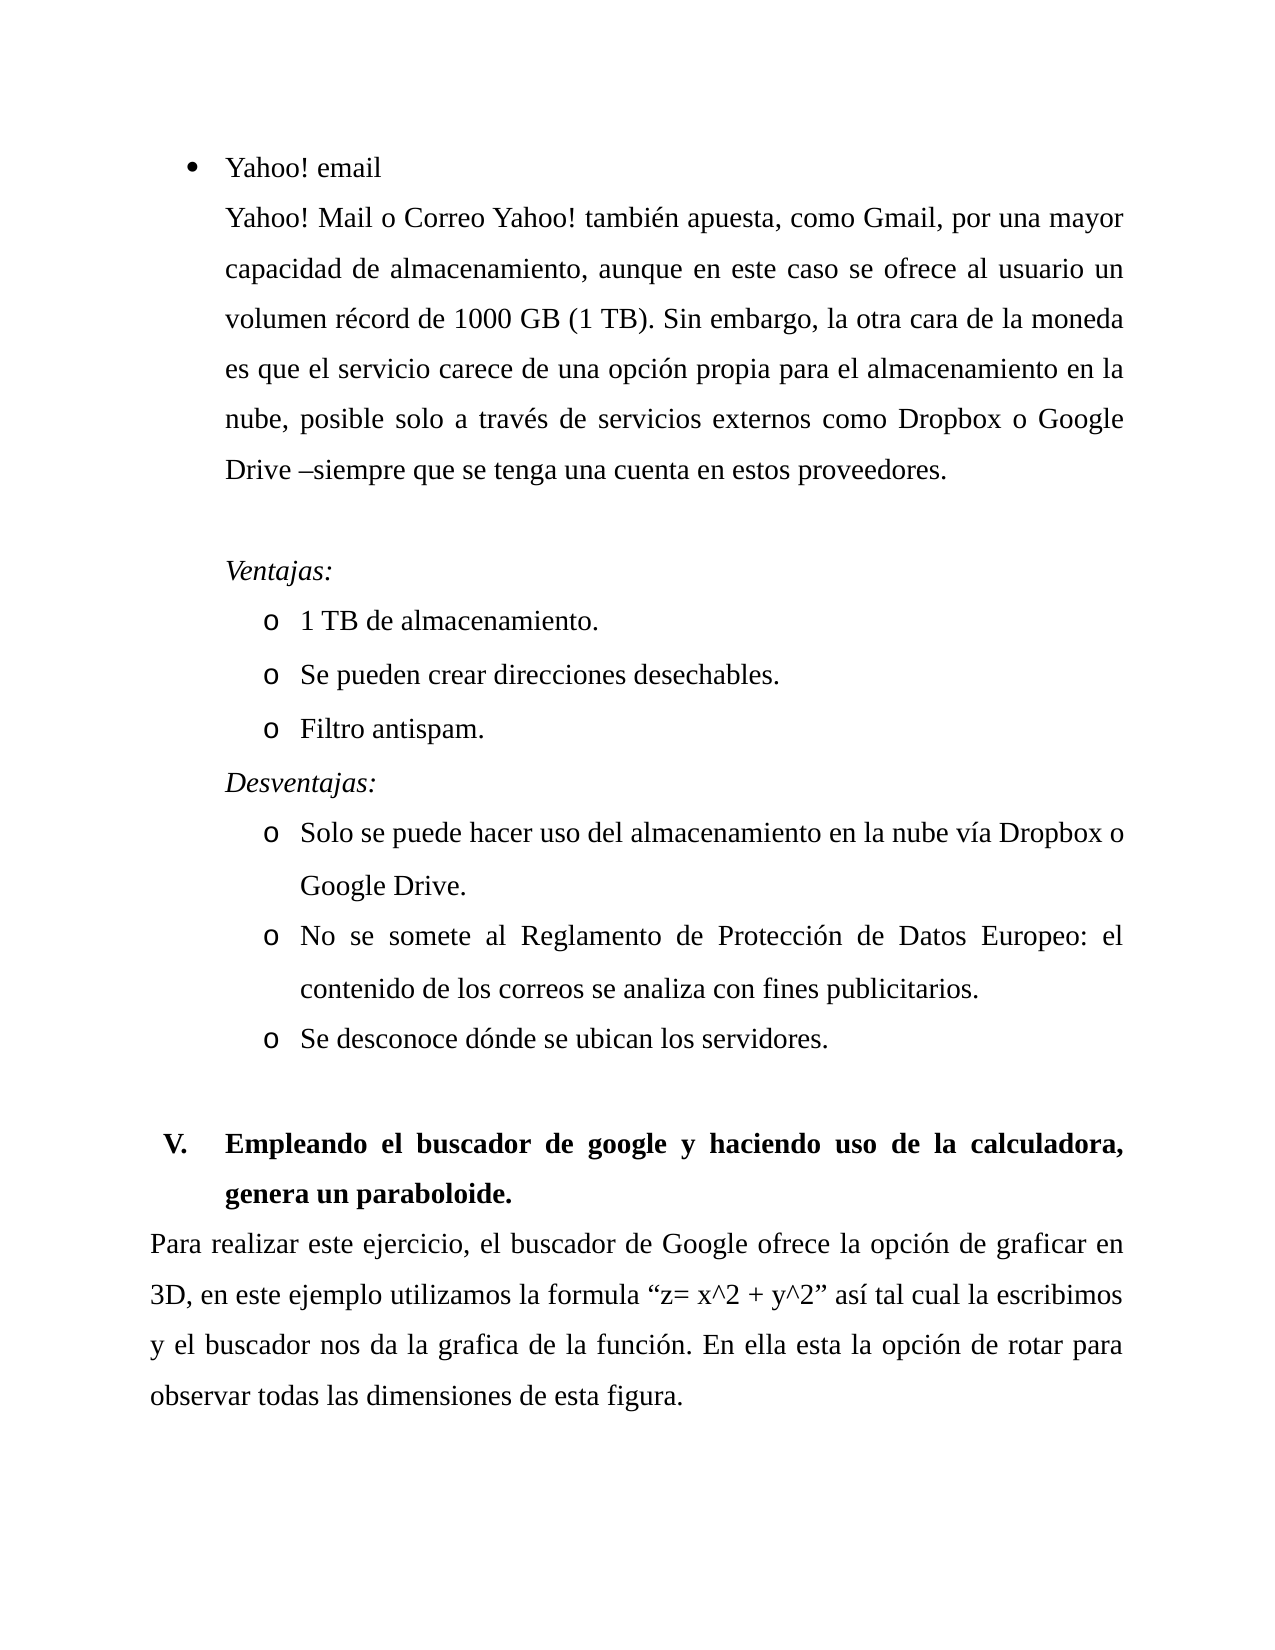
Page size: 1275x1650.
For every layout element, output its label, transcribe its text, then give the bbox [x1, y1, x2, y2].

list Se desconoce dónde se ubican los servidores. [262, 1022, 1125, 1058]
list Filtro antispam. [262, 711, 1125, 747]
list 1 TB de almacenamiento. [262, 603, 1125, 639]
list Se pueden crear direcciones desechables. [262, 657, 1125, 693]
list Yahoo! Mail o Correo Yahoo! también apuesta, como Gmail, por una mayor capacidad de almacenamiento, aunque en este caso se ofrece al usuario un volumen récord de 1000 GB (1 TB). Sin embargo, la otra cara de la moneda es que el servicio carece de una opción propia para el almacenamiento en la nube, posible solo a través de servicios externos como Dropbox o Google Drive –siempre que se tenga una cuenta en estos proveedores. [225, 200, 1125, 486]
list Desventajas: [225, 765, 1125, 799]
list Solo se puede hacer uso del almacenamiento en la nube vía Dropbox o Google Drive. [262, 815, 1125, 902]
list No se somete al Reglamento de Protección de Datos Europeo: el contenido de los correos se analiza con fines publicitarios. [262, 918, 1125, 1005]
list Empleando el buscador de google y haciendo uso de la calculadora, genera un paraboloide. [187, 1126, 1125, 1210]
list Ventajas: [225, 553, 1125, 586]
text Para realizar este ejercicio, el buscador de Google ofrece la opción de graficar en 3D, en este ejemplo utilizamos la formula “z= x^2 + y^2” así tal cual la escribimos y el buscador nos da la grafica de la función. En ella esta la opción de rotar para observar todas las dimensiones de esta figura. [150, 1227, 1125, 1411]
list Yahoo! email [187, 150, 1125, 184]
